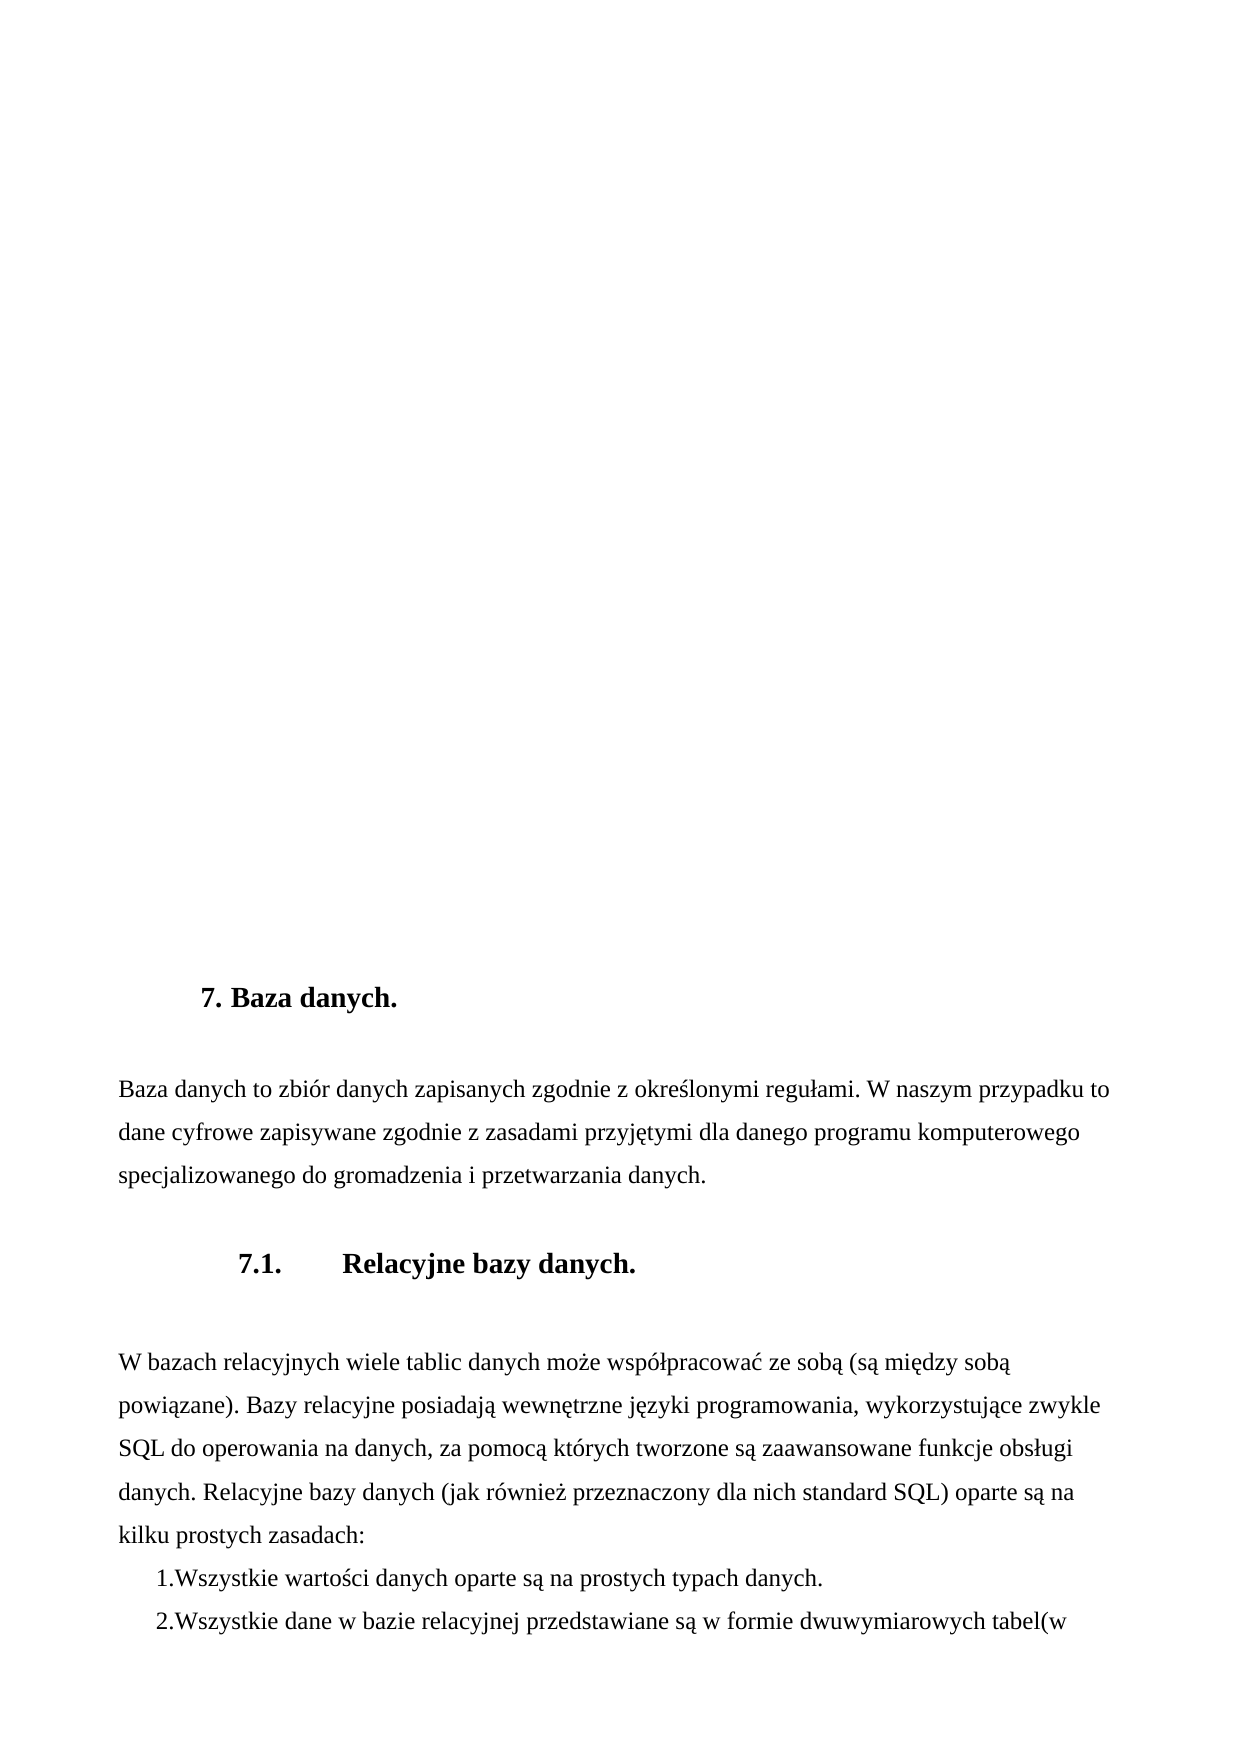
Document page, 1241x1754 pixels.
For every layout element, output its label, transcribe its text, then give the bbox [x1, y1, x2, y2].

text W bazach relacyjnych wiele tablic danych może współpracować ze sobą (są między sobą powiązane). Bazy relacyjne posiadają wewnętrzne języki programowania, wykorzystujące zwykle SQL do operowania na danych, za pomocą których tworzone są zaawansowane funkcje obsługi danych. Relacyjne bazy danych (jak również przeznaczony dla nich standard SQL) oparte są na kilku prostych zasadach: [118, 1347, 1122, 1548]
list Relacyjne bazy danych. [231, 1247, 1122, 1280]
list Baza danych. [193, 981, 1122, 1014]
list Wszystkie dane w bazie relacyjnej przedstawiane są w formie dwuwymiarowych tabel(w [118, 1606, 1122, 1635]
list Wszystkie wartości danych oparte są na prostych typach danych. [118, 1563, 1122, 1592]
text Baza danych to zbiór danych zapisanych zgodnie z określonymi regułami. W naszym przypadku to dane cyfrowe zapisywane zgodnie z zasadami przyjętymi dla danego programu komputerowego specjalizowanego do gromadzenia i przetwarzania danych. [118, 1074, 1122, 1189]
